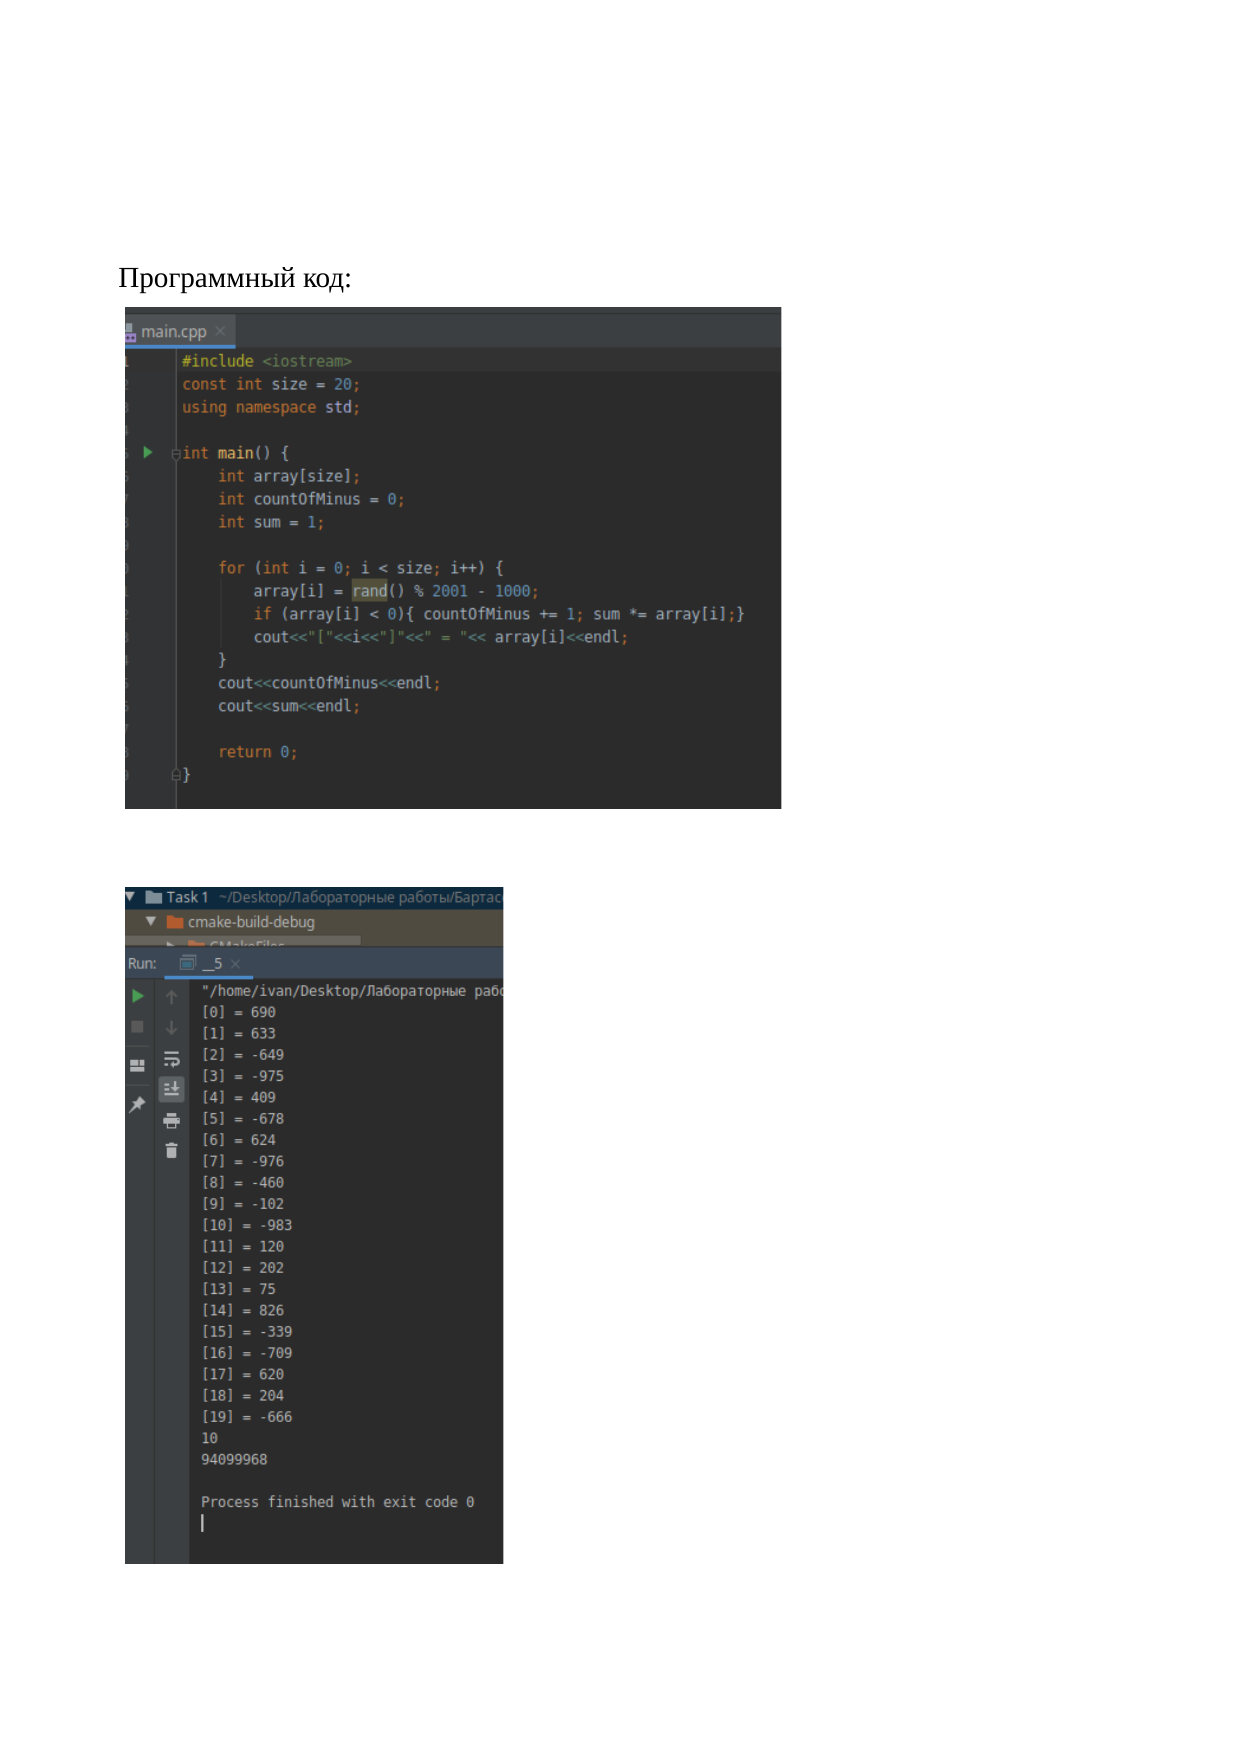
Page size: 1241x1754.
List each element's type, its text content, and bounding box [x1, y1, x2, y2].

picture [516, 307, 672, 809]
text Программный код: [118, 260, 1122, 294]
picture [251, 887, 334, 1564]
